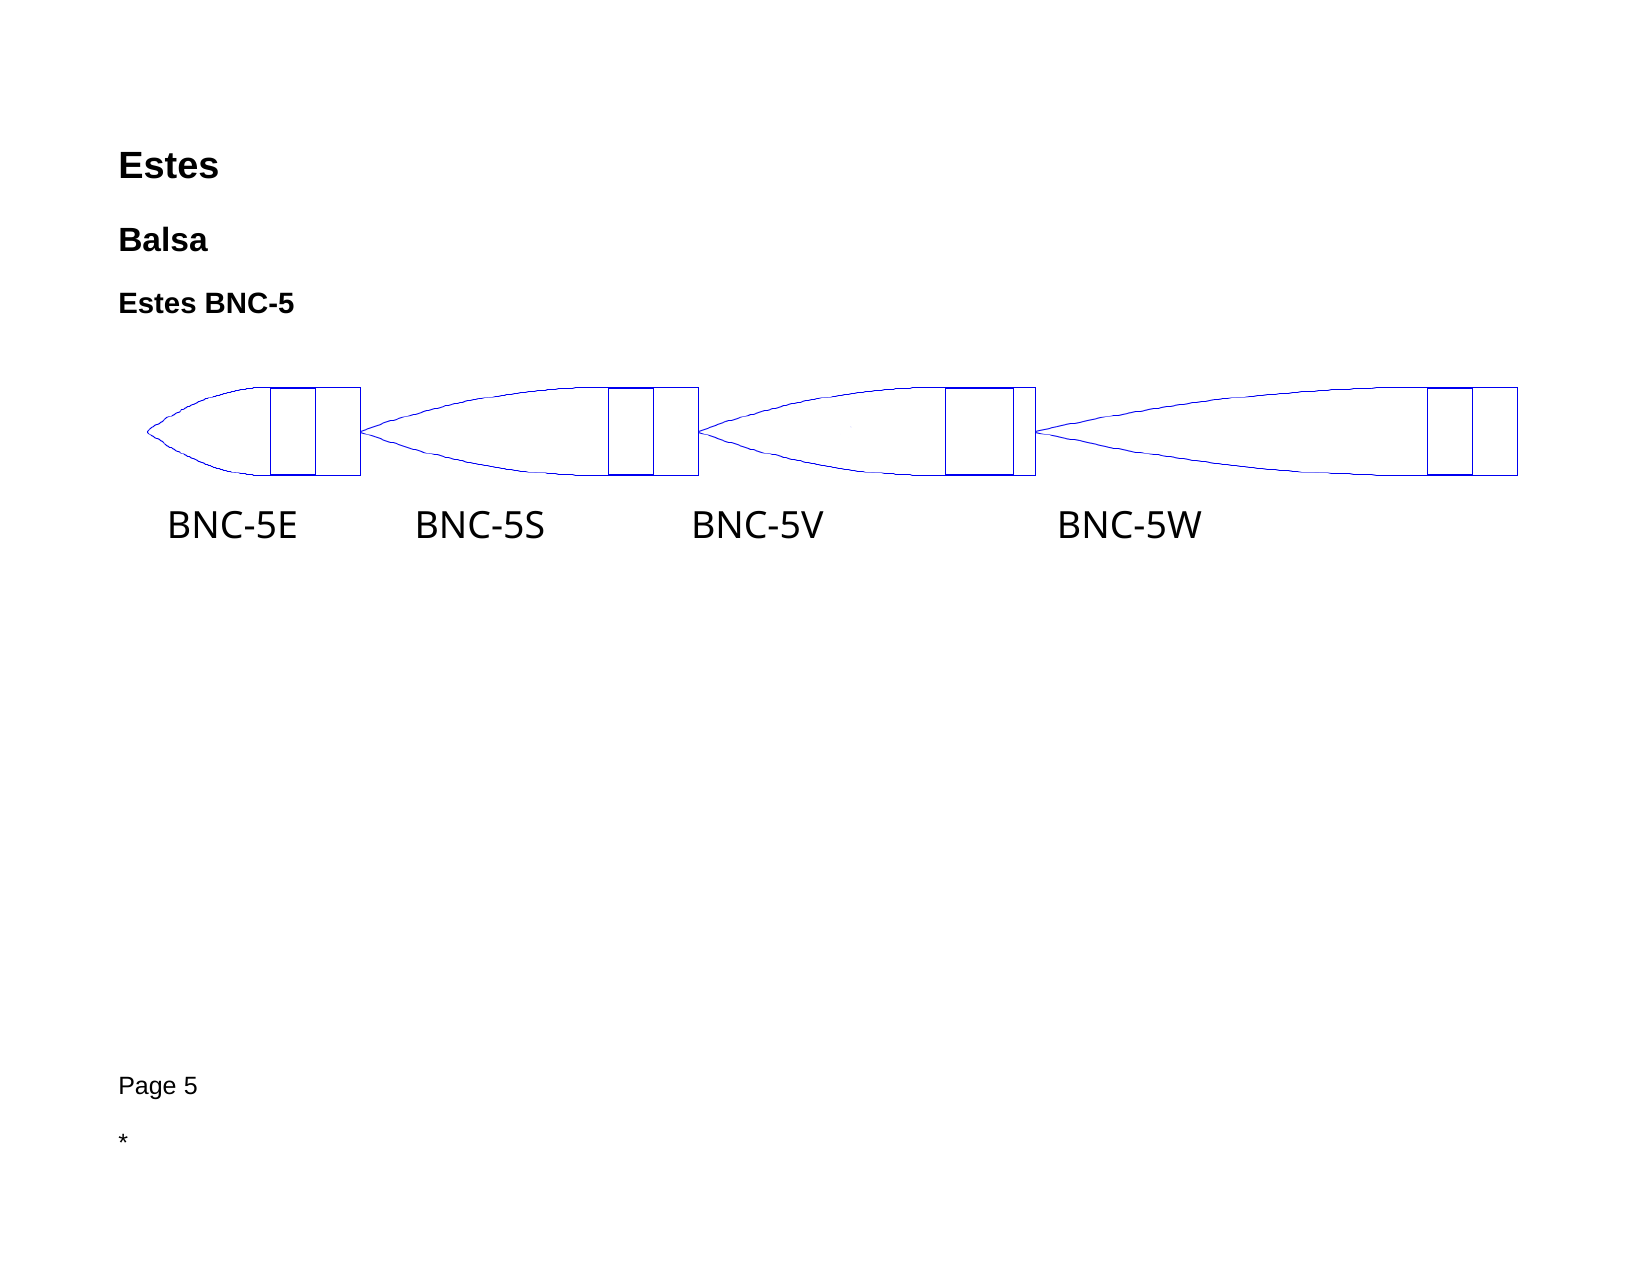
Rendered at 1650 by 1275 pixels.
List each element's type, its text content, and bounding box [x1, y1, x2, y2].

picture [118, 379, 1532, 491]
subtitle Estes [118, 143, 1532, 187]
subtitle Balsa [118, 220, 1532, 259]
text BNC-5E BNC-5S BNC-5V BNC-5W [118, 491, 1532, 549]
subtitle Estes BNC-5 [118, 286, 1532, 319]
